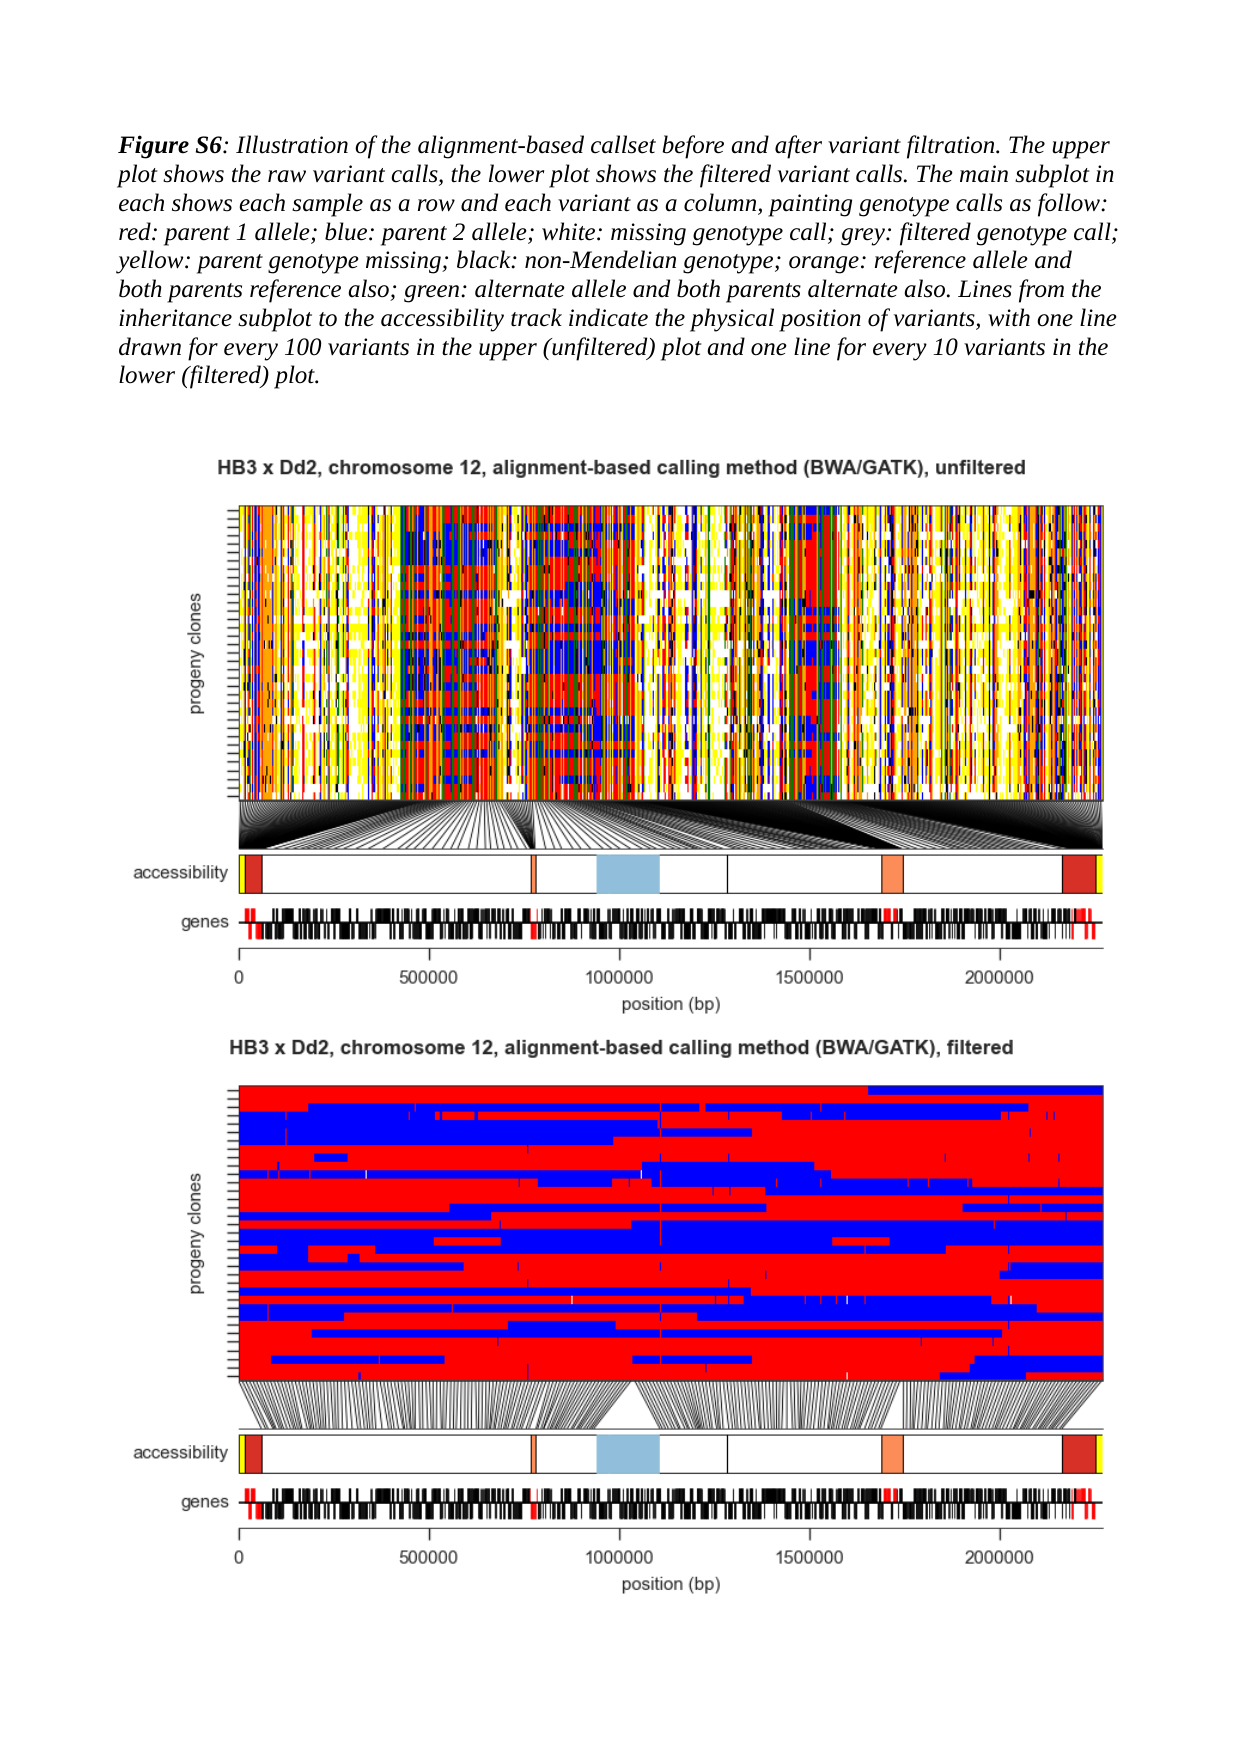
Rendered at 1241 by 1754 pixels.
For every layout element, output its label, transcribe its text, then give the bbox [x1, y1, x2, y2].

text Figure S6: Illustration of the alignment-based callset before and after variant filtration. The upper plot shows the raw variant calls, the lower plot shows the filtered variant calls. The main subplot in each shows each sample as a row and each variant as a column, painting genotype calls as follow: red: parent 1 allele; blue: parent 2 allele; white: missing genotype call; grey: filtered genotype call; yellow: parent genotype missing; black: non-Mendelian genotype; orange: reference allele and both parents reference also; green: alternate allele and both parents alternate also. Lines from the inheritance subplot to the accessibility track indicate the physical position of variants, with one line drawn for every 100 variants in the upper (unfiltered) plot and one line for every 10 variants in the lower (filtered) plot. [118, 131, 1122, 389]
picture [118, 1028, 1123, 1602]
picture [118, 448, 1123, 1022]
